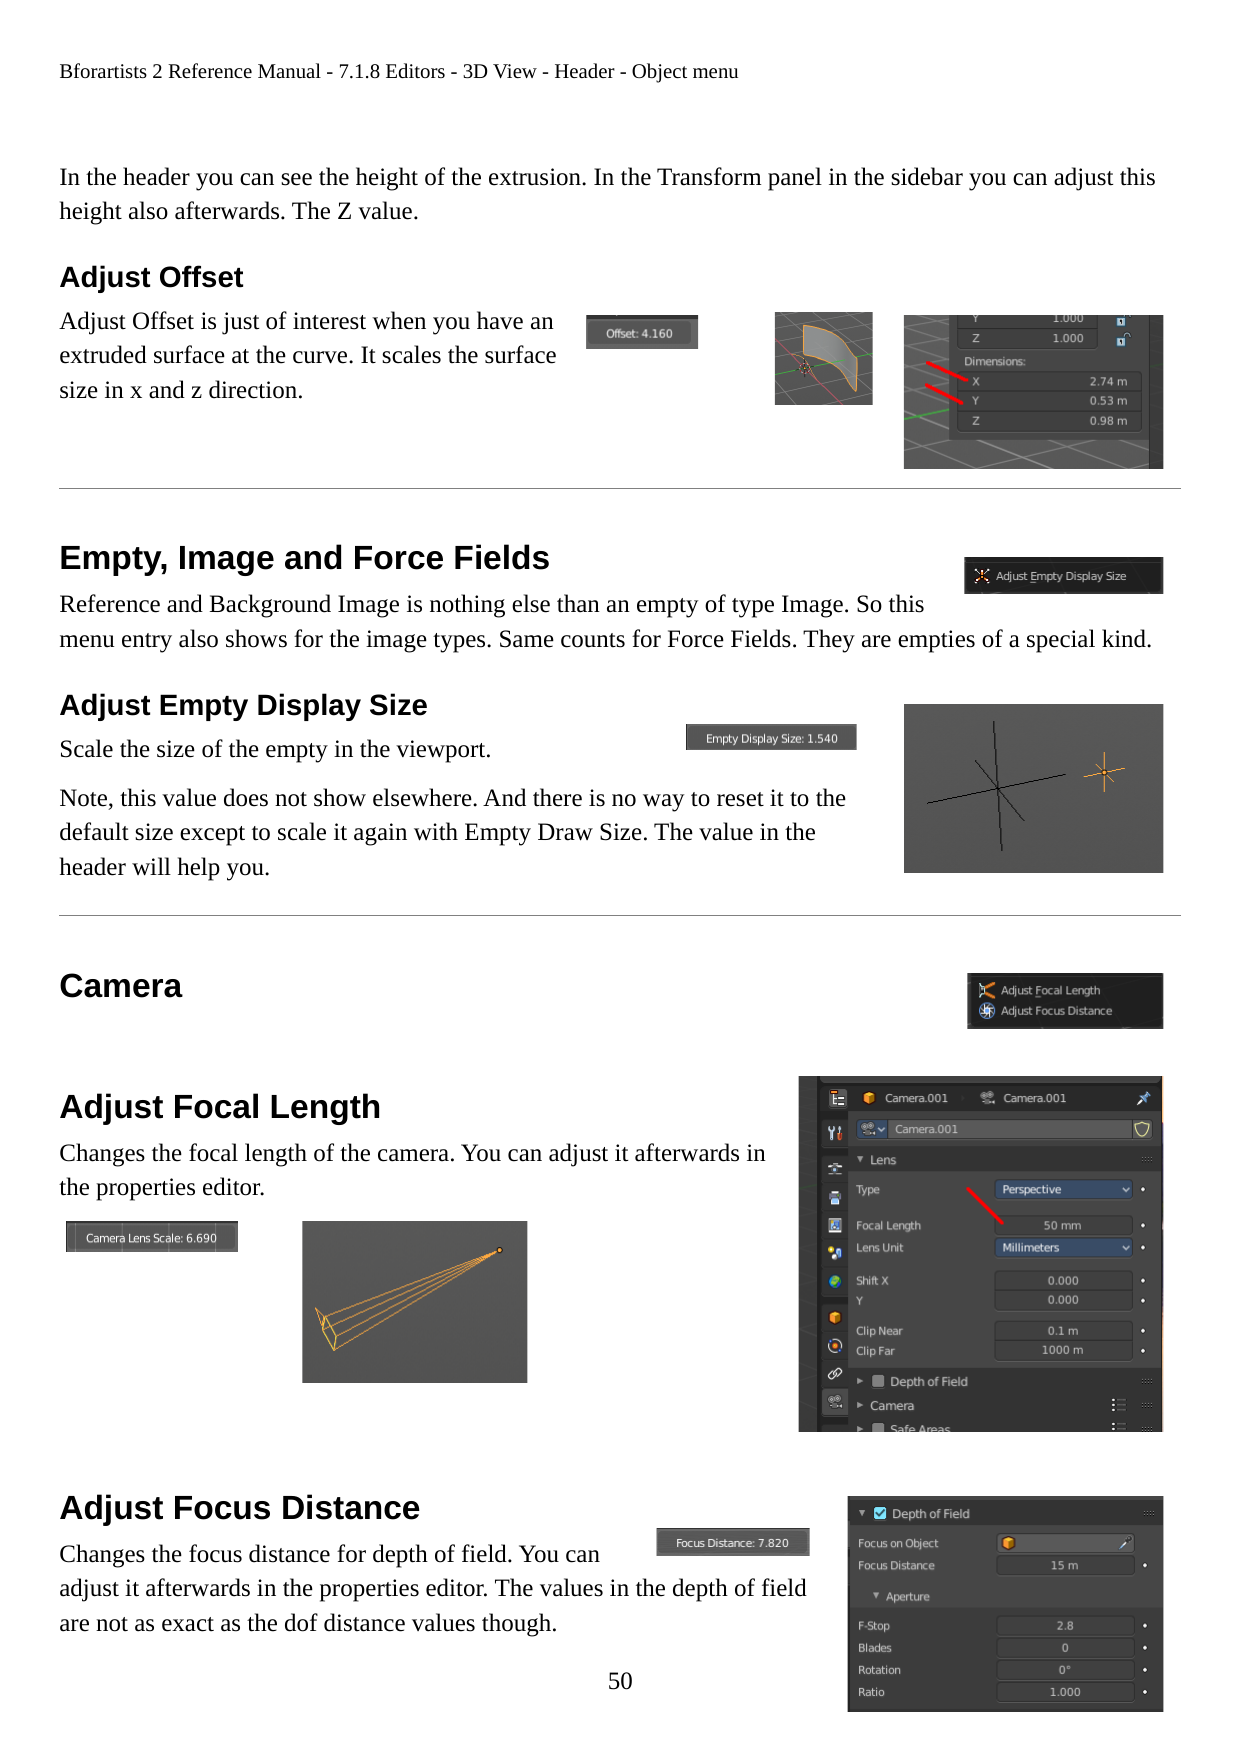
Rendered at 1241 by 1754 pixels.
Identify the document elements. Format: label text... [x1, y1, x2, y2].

picture [964, 557, 1164, 594]
subtitle Adjust Empty Display Size [59, 687, 1181, 721]
picture [302, 1221, 528, 1383]
text Changes the focus distance for depth of field. You can adjust it afterwards in the properties editor. The values in the depth of field are not as exact as the dof distance values though. [59, 1539, 847, 1636]
text Reference and Background Image is nothing else than an empty of type Image. So this menu entry also shows for the image types. Same counts for Force Fields. They are empties of a special kind. [59, 589, 1181, 652]
subtitle Adjust Offset [59, 260, 1181, 293]
subtitle Adjust Focus Distance [59, 1488, 1181, 1526]
picture [656, 1528, 810, 1556]
subtitle [1164, 1087, 1181, 1125]
text Changes the focal length of the camera. You can adjust it afterwards in the properties editor. [59, 1138, 798, 1201]
picture [66, 1221, 238, 1252]
picture [586, 315, 699, 349]
picture [847, 1496, 1164, 1712]
picture [903, 315, 1164, 469]
picture [774, 312, 873, 405]
picture [904, 704, 1164, 873]
text In the header you can see the height of the extrusion. In the Transform panel in the sidebar you can adjust this height also afterwards. The Z value. [59, 162, 1181, 225]
subtitle Adjust Focal Length [59, 1087, 798, 1125]
subtitle Camera [59, 966, 1181, 1004]
text Scale the size of the empty in the viewport. [59, 734, 904, 762]
picture [798, 1076, 1164, 1432]
picture [967, 973, 1164, 1029]
picture [686, 724, 857, 750]
text Adjust Offset is just of interest when you have an extruded surface at the curve. It scales the surface size in x and z direction. [59, 306, 1181, 404]
text Note, this value does not show elsewhere. And there is no way to reset it to the default size except to scale it again with Empty Draw Size. The value in the header will help you. [59, 783, 1181, 880]
subtitle Empty, Image and Force Fields [59, 538, 1181, 577]
